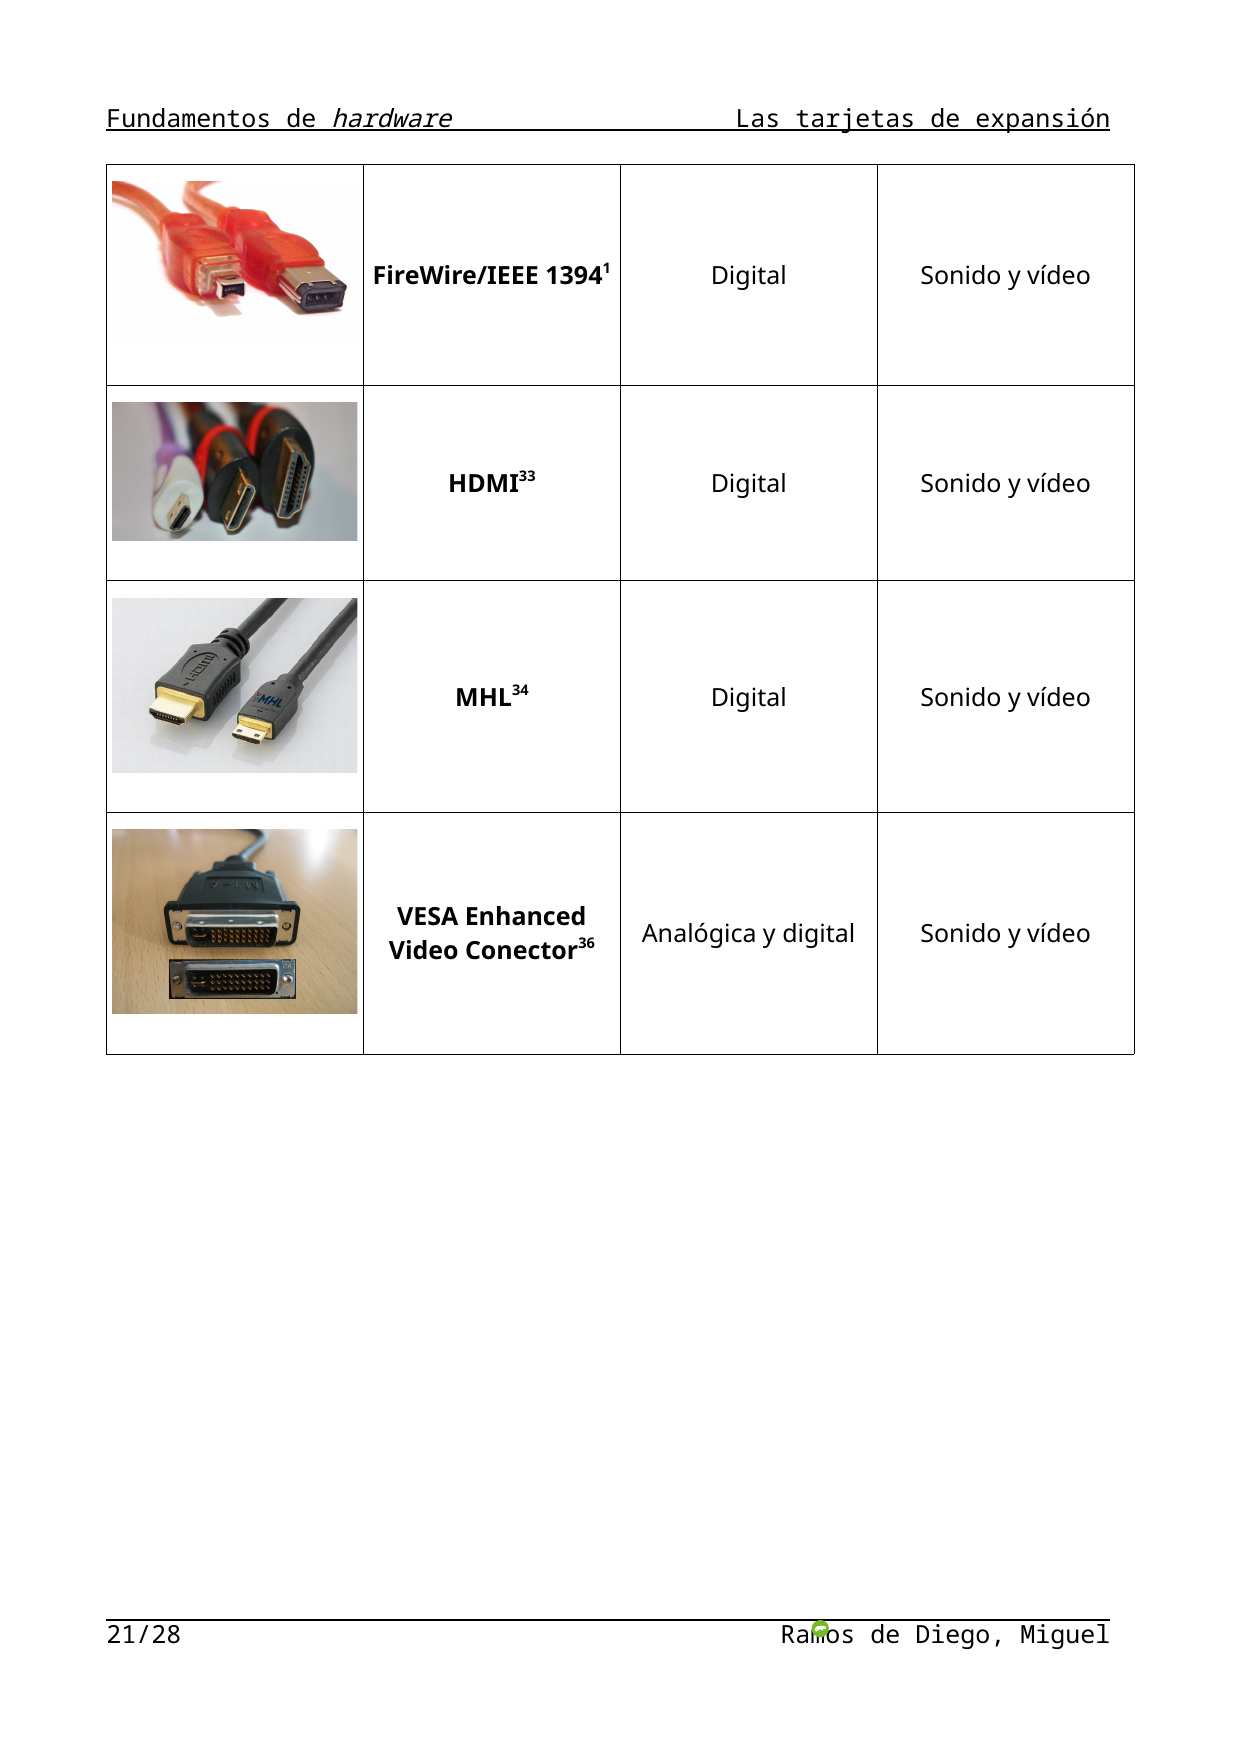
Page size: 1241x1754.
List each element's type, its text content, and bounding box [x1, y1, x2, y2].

table_cell [107, 165, 363, 385]
picture [112, 181, 358, 346]
table_cell HDMI33 [364, 386, 620, 580]
table_cell MHL34 [364, 581, 620, 812]
picture [112, 402, 358, 541]
table_cell VESA Enhanced Video Conector36 [364, 813, 620, 1053]
table_cell Digital [621, 581, 877, 812]
picture [112, 598, 358, 773]
table_cell Sonido y vídeo [878, 386, 1134, 580]
table_cell [107, 581, 363, 812]
table_cell Sonido y vídeo [878, 165, 1134, 385]
table_cell [107, 813, 363, 1053]
picture [112, 829, 358, 1014]
table_cell Analógica y digital [621, 813, 877, 1053]
table_cell [107, 386, 363, 580]
table_cell Digital [621, 165, 877, 385]
table_cell FireWire/IEEE 13941 [364, 165, 620, 385]
table_cell Sonido y vídeo [878, 581, 1134, 812]
table_cell Sonido y vídeo [878, 813, 1134, 1053]
table_cell Digital [621, 386, 877, 580]
